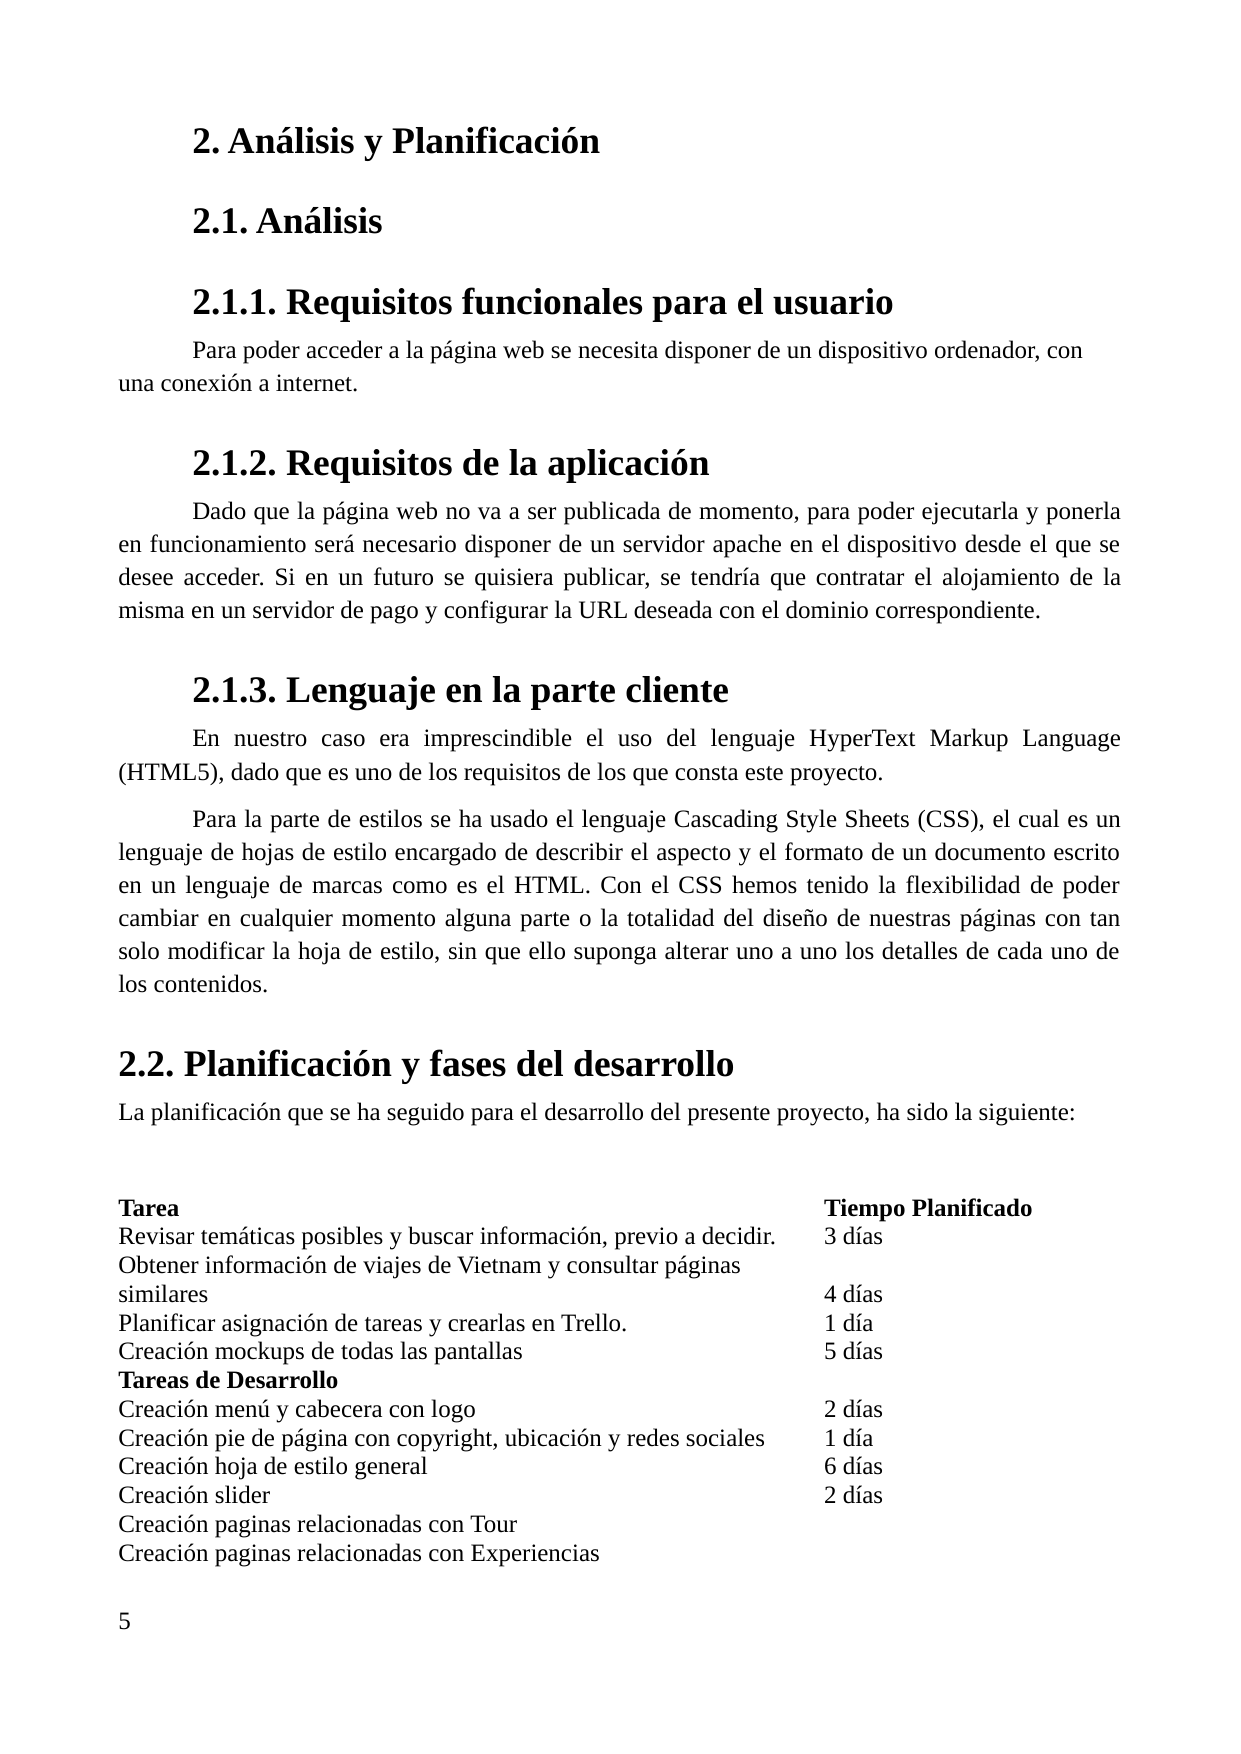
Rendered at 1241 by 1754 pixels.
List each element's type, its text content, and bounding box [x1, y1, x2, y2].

table_cell Planificar asignación de tareas y crearlas en Trello. [115, 1308, 821, 1336]
table_cell 2 días [821, 1394, 1110, 1423]
table_cell Obtener información de viajes de Vietnam y consultar páginas similares [115, 1250, 821, 1308]
table_cell [821, 1509, 1110, 1538]
table_cell 6 días [821, 1451, 1110, 1480]
subtitle 2.1.2. Requisitos de la aplicación [118, 441, 1122, 484]
text La planificación que se ha seguido para el desarrollo del presente proyecto, ha sido la siguiente: [118, 1097, 1122, 1126]
subtitle 2.1.3. Lenguaje en la parte cliente [118, 668, 1122, 711]
subtitle 2.1.1. Requisitos funcionales para el usuario [118, 279, 1122, 322]
table_cell Creación mockups de todas las pantallas [115, 1336, 821, 1365]
table_cell [821, 1538, 1110, 1566]
subtitle 2.2. Planificación y fases del desarrollo [118, 1042, 1122, 1085]
text Para poder acceder a la página web se necesita disponer de un dispositivo ordenador, con una conexión a internet. [118, 335, 1122, 397]
table_cell 1 día [821, 1308, 1110, 1336]
table_header Tarea [115, 1193, 821, 1221]
subtitle 2.1. Análisis [118, 199, 1122, 242]
table_cell Tareas de Desarrollo [115, 1365, 1110, 1394]
subtitle 2. Análisis y Planificación [118, 118, 1122, 161]
table_cell Creación hoja de estilo general [115, 1451, 821, 1480]
text Para la parte de estilos se ha usado el lenguaje Cascading Style Sheets (CSS), el cual es un lenguaje de hojas de estilo encargado de describir el aspecto y el formato de un documento escrito en un lenguaje de marcas como es el HTML. Con el CSS hemos tenido la flexibilidad de poder cambiar en cualquier momento alguna parte o la totalidad del diseño de nuestras páginas con tan solo modificar la hoja de estilo, sin que ello suponga alterar uno a uno los detalles de cada uno de los contenidos. [118, 804, 1122, 998]
table_cell Creación menú y cabecera con logo [115, 1394, 821, 1423]
text Dado que la página web no va a ser publicada de momento, para poder ejecutarla y ponerla en funcionamiento será necesario disponer de un servidor apache en el dispositivo desde el que se desee acceder. Si en un futuro se quisiera publicar, se tendría que contratar el alojamiento de la misma en un servidor de pago y configurar la URL deseada con el dominio correspondiente. [118, 496, 1122, 624]
table_cell 5 días [821, 1336, 1110, 1365]
table_cell 1 día [821, 1423, 1110, 1451]
table_cell Creación pie de página con copyright, ubicación y redes sociales [115, 1423, 821, 1451]
table_cell Creación paginas relacionadas con Tour [115, 1509, 821, 1538]
table_header Tiempo Planificado [821, 1193, 1110, 1221]
text En nuestro caso era imprescindible el uso del lenguaje HyperText Markup Language (HTML5), dado que es uno de los requisitos de los que consta este proyecto. [118, 723, 1122, 785]
table_cell Creación paginas relacionadas con Experiencias [115, 1538, 821, 1566]
table_cell Creación slider [115, 1480, 821, 1509]
table_cell 4 días [821, 1250, 1110, 1308]
table_cell Revisar temáticas posibles y buscar información, previo a decidir. [115, 1221, 821, 1250]
table_cell 2 días [821, 1480, 1110, 1509]
table_cell 3 días [821, 1221, 1110, 1250]
